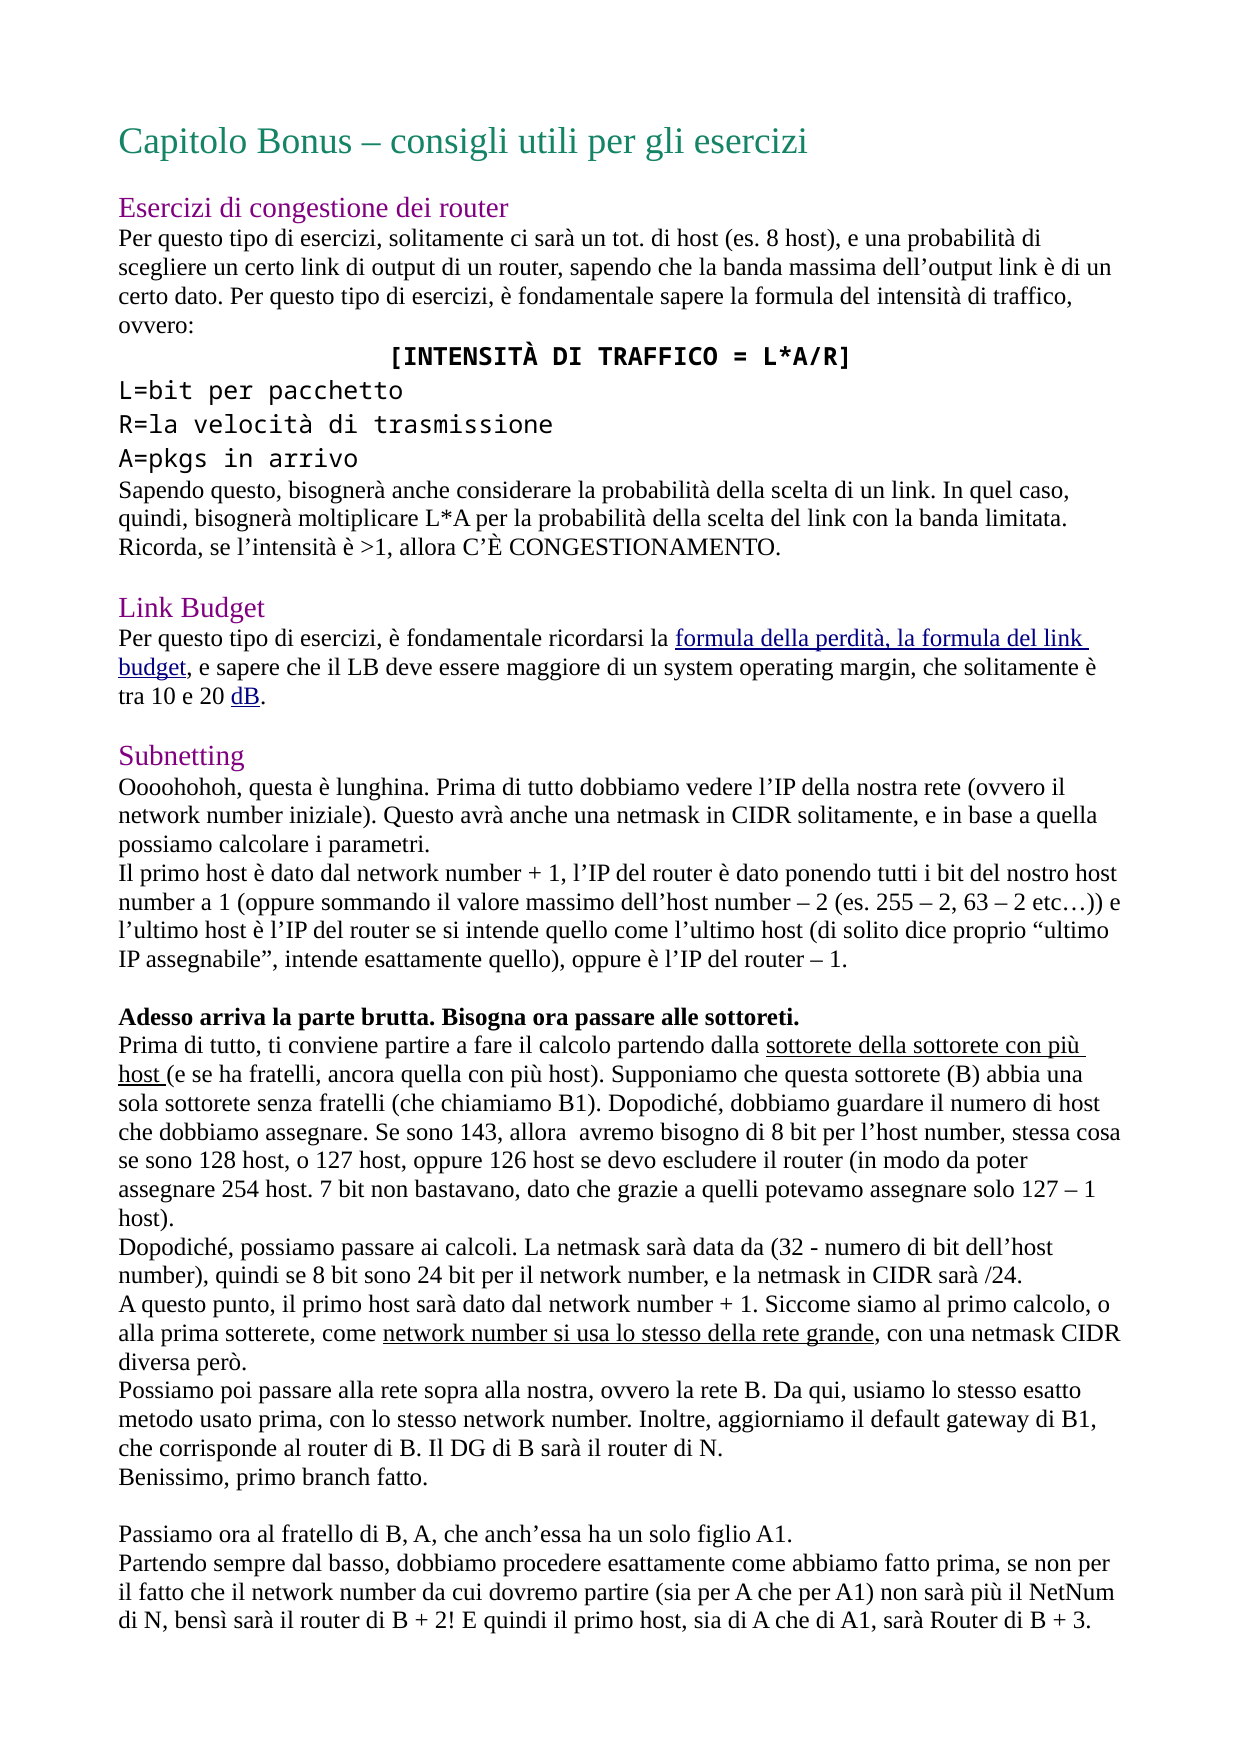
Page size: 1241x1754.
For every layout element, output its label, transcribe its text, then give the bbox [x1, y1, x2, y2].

text Dopodiché, possiamo passare ai calcoli. La netmask sarà data da (32 - numero di bit dell’host number), quindi se 8 bit sono 24 bit per il network number, e la netmask in CIDR sarà /24. [118, 1232, 1122, 1289]
text Per questo tipo di esercizi, solitamente ci sarà un tot. di host (es. 8 host), e una probabilità di scegliere un certo link di output di un router, sapendo che la banda massima dell’output link è di un certo dato. Per questo tipo di esercizi, è fondamentale sapere la formula del intensità di traffico, ovvero: [118, 223, 1122, 338]
text Capitolo Bonus – consigli utili per gli esercizi [118, 118, 1122, 161]
text Per questo tipo di esercizi, è fondamentale ricordarsi la formula della perdità, la formula del link budget, e sapere che il LB deve essere maggiore di un system operating margin, che solitamente è tra 10 e 20 dB. [118, 623, 1122, 709]
text R=la velocità di trasmissione [118, 407, 1122, 441]
text Possiamo poi passare alla rete sopra alla nostra, ovvero la rete B. Da qui, usiamo lo stesso esatto metodo usato prima, con lo stesso network number. Inoltre, aggiorniamo il default gateway di B1, che corrisponde al router di B. Il DG di B sarà il router di N. [118, 1376, 1122, 1462]
text Esercizi di congestione dei router [118, 190, 1122, 223]
text Oooohohoh, questa è lunghina. Prima di tutto dobbiamo vedere l’IP della nostra rete (ovvero il network number iniziale). Questo avrà anche una netmask in CIDR solitamente, e in base a quella possiamo calcolare i parametri. [118, 772, 1122, 858]
text Passiamo ora al fratello di B, A, che anch’essa ha un solo figlio A1. [118, 1519, 1122, 1548]
text A questo punto, il primo host sarà dato dal network number + 1. Siccome siamo al primo calcolo, o alla prima sotterete, come network number si usa lo stesso della rete grande, con una netmask CIDR diversa però. [118, 1289, 1122, 1376]
text Prima di tutto, ti conviene partire a fare il calcolo partendo dalla sottorete della sottorete con più host (e se ha fratelli, ancora quella con più host). Supponiamo che questa sottorete (B) abbia una sola sottorete senza fratelli (che chiamiamo B1). Dopodiché, dobbiamo guardare il numero di host che dobbiamo assegnare. Se sono 143, allora avremo bisogno di 8 bit per l’host number, stessa cosa se sono 128 host, o 127 host, oppure 126 host se devo escludere il router (in modo da poter assegnare 254 host. 7 bit non bastavano, dato che grazie a quelli potevamo assegnare solo 127 – 1 host). [118, 1031, 1122, 1232]
text Link Budget [118, 590, 1122, 623]
text Benissimo, primo branch fatto. [118, 1462, 1122, 1491]
text Partendo sempre dal basso, dobbiamo procedere esattamente come abbiamo fatto prima, se non per il fatto che il network number da cui dovremo partire (sia per A che per A1) non sarà più il NetNum di N, bensì sarà il router di B + 2! E quindi il primo host, sia di A che di A1, sarà Router di B + 3. [118, 1548, 1122, 1634]
text Adesso arriva la parte brutta. Bisogna ora passare alle sottoreti. [118, 1002, 1122, 1031]
text [INTENSITÀ DI TRAFFICO = L*A/R] [118, 338, 1122, 373]
text L=bit per pacchetto [118, 373, 1122, 407]
text Sapendo questo, bisognerà anche considerare la probabilità della scelta di un link. In quel caso, quindi, bisognerà moltiplicare L*A per la probabilità della scelta del link con la banda limitata. Ricorda, se l’intensità è >1, allora C’È CONGESTIONAMENTO. [118, 475, 1122, 561]
text Subnetting [118, 738, 1122, 772]
text A=pkgs in arrivo [118, 441, 1122, 475]
text Il primo host è dato dal network number + 1, l’IP del router è dato ponendo tutti i bit del nostro host number a 1 (oppure sommando il valore massimo dell’host number – 2 (es. 255 – 2, 63 – 2 etc…)) e l’ultimo host è l’IP del router se si intende quello come l’ultimo host (di solito dice proprio “ultimo IP assegnabile”, intende esattamente quello), oppure è l’IP del router – 1. [118, 858, 1122, 973]
